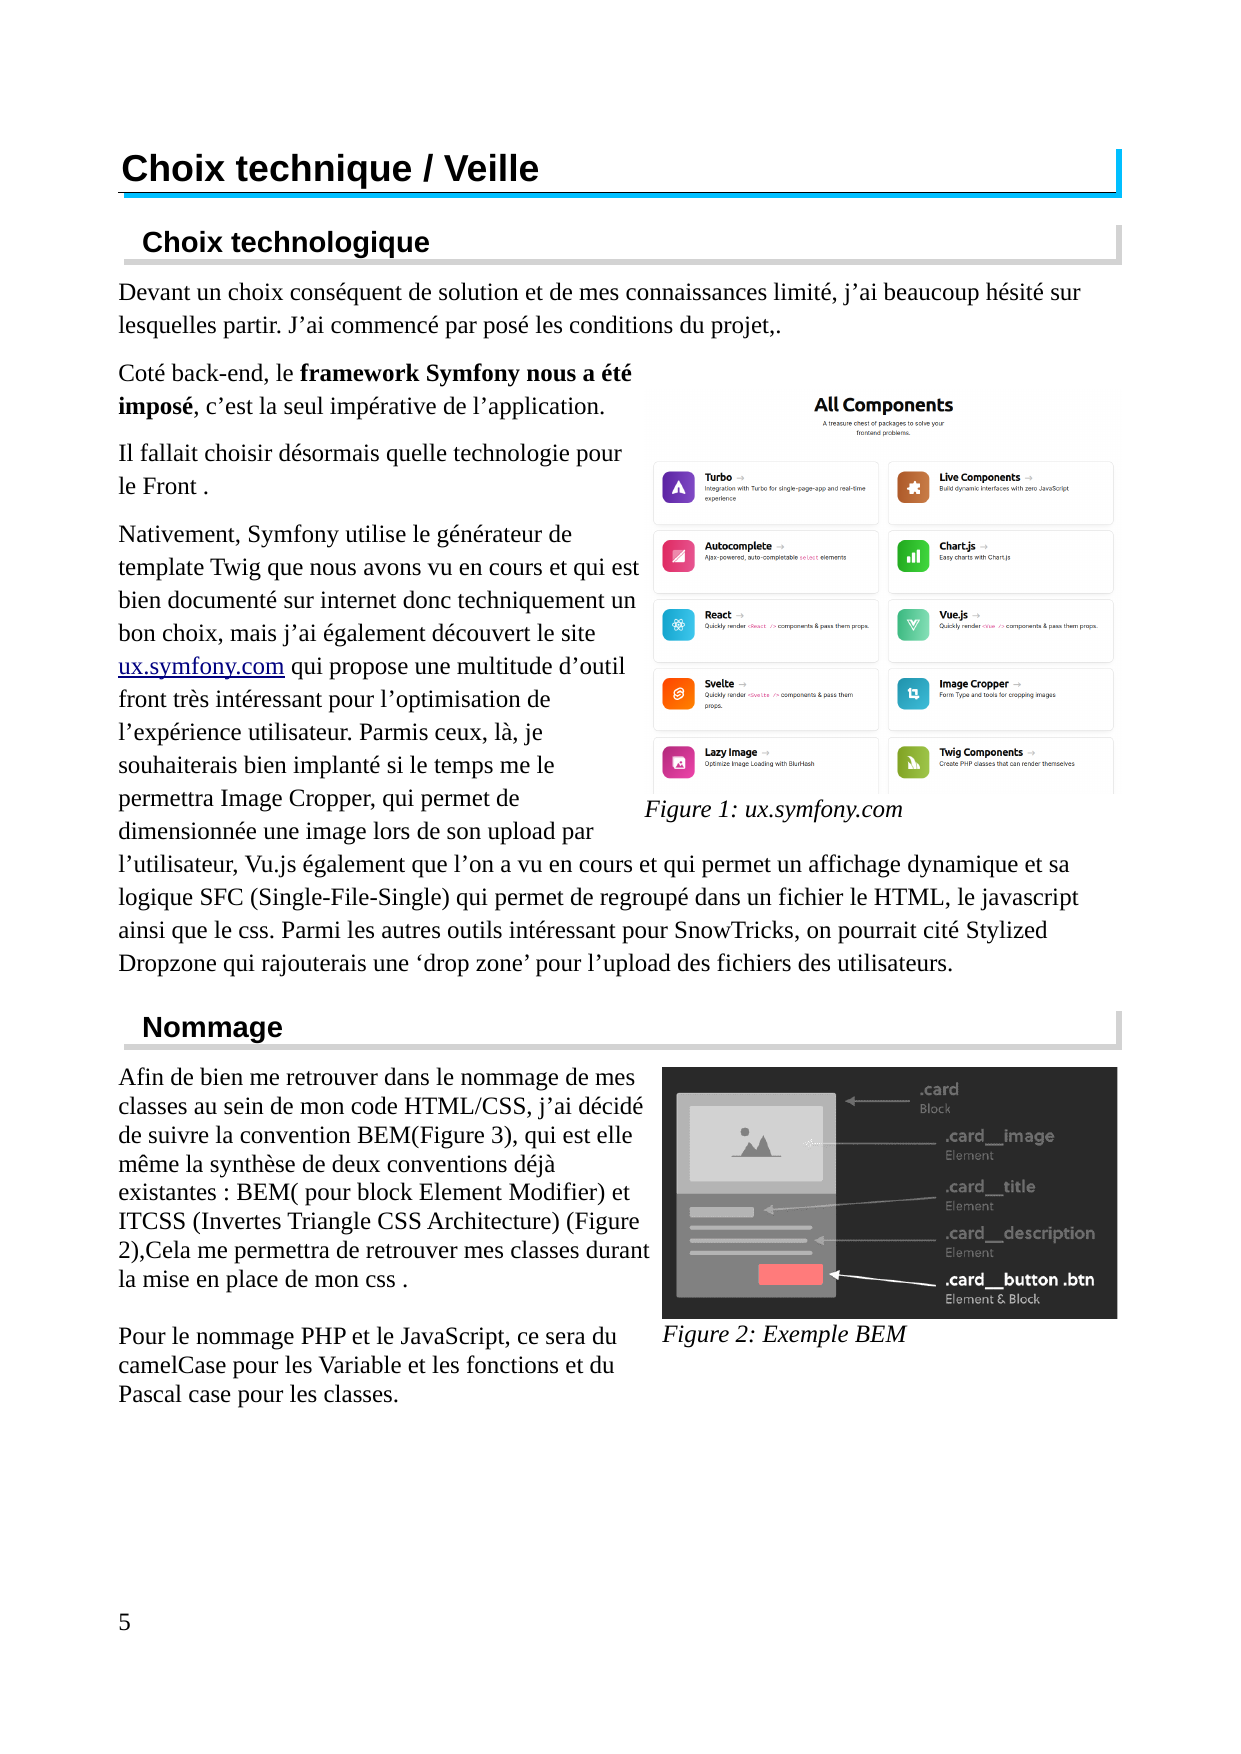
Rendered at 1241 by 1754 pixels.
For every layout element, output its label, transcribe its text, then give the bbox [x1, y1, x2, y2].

text Coté back-end, le framework Symfony nous a été imposé, c’est la seul impérative de l’application. [118, 358, 1122, 419]
text Figure 1: ux.symfony.com [644, 794, 1122, 823]
subtitle Choix technique / Veille [118, 143, 1116, 192]
text Nativement, Symfony utilise le générateur de template Twig que nous avons vu en cours et qui est bien documenté sur internet donc techniquement un bon choix, mais j’ai également découvert le site ux.symfony.com qui propose une multitude d’outil front très intéressant pour l’optimisation de l’expérience utilisateur. Parmis ceux, là, je souhaiterais bien implanté si le temps me le permettra Image Cropper, qui permet de dimensionnée une image lors de son upload par l’utilisateur, Vu.js également que l’on a vu en cours et qui permet un affichage dynamique et sa logique SFC (Single-File-Single) qui permet de regroupé dans un fichier le HTML, le javascript ainsi que le css. Parmi les autres outils intéressant pour SnowTricks, on pourrait cité Stylized Dropzone qui rajouterais une ‘drop zone’ pour l’upload des fichiers des utilisateurs. [118, 519, 1122, 977]
subtitle Nommage [118, 1011, 1116, 1044]
subtitle Choix technologique [118, 225, 1116, 259]
picture [662, 1067, 1118, 1319]
text Pour le nommage PHP et le JavaScript, ce sera du camelCase pour les Variable et les fonctions et du Pascal case pour les classes. [118, 1321, 1122, 1407]
text Il fallait choisir désormais quelle technologie pour le Front . [118, 438, 644, 500]
picture [644, 389, 1123, 794]
text Afin de bien me retrouver dans le nommage de mes classes au sein de mon code HTML/CSS, j’ai décidé de suivre la convention BEM(Figure 3), qui est elle même la synthèse de deux conventions déjà existantes : BEM( pour block Element Modifier) et ITCSS (Invertes Triangle CSS Architecture) (Figure 2),Cela me permettra de retrouver mes classes durant la mise en place de mon css . [118, 1055, 1122, 1292]
text Figure 2: Exemple BEM [662, 1319, 1117, 1348]
text Devant un choix conséquent de solution et de mes connaissances limité, j’ai beaucoup hésité sur lesquelles partir. J’ai commencé par posé les conditions du projet,. [118, 277, 1122, 339]
